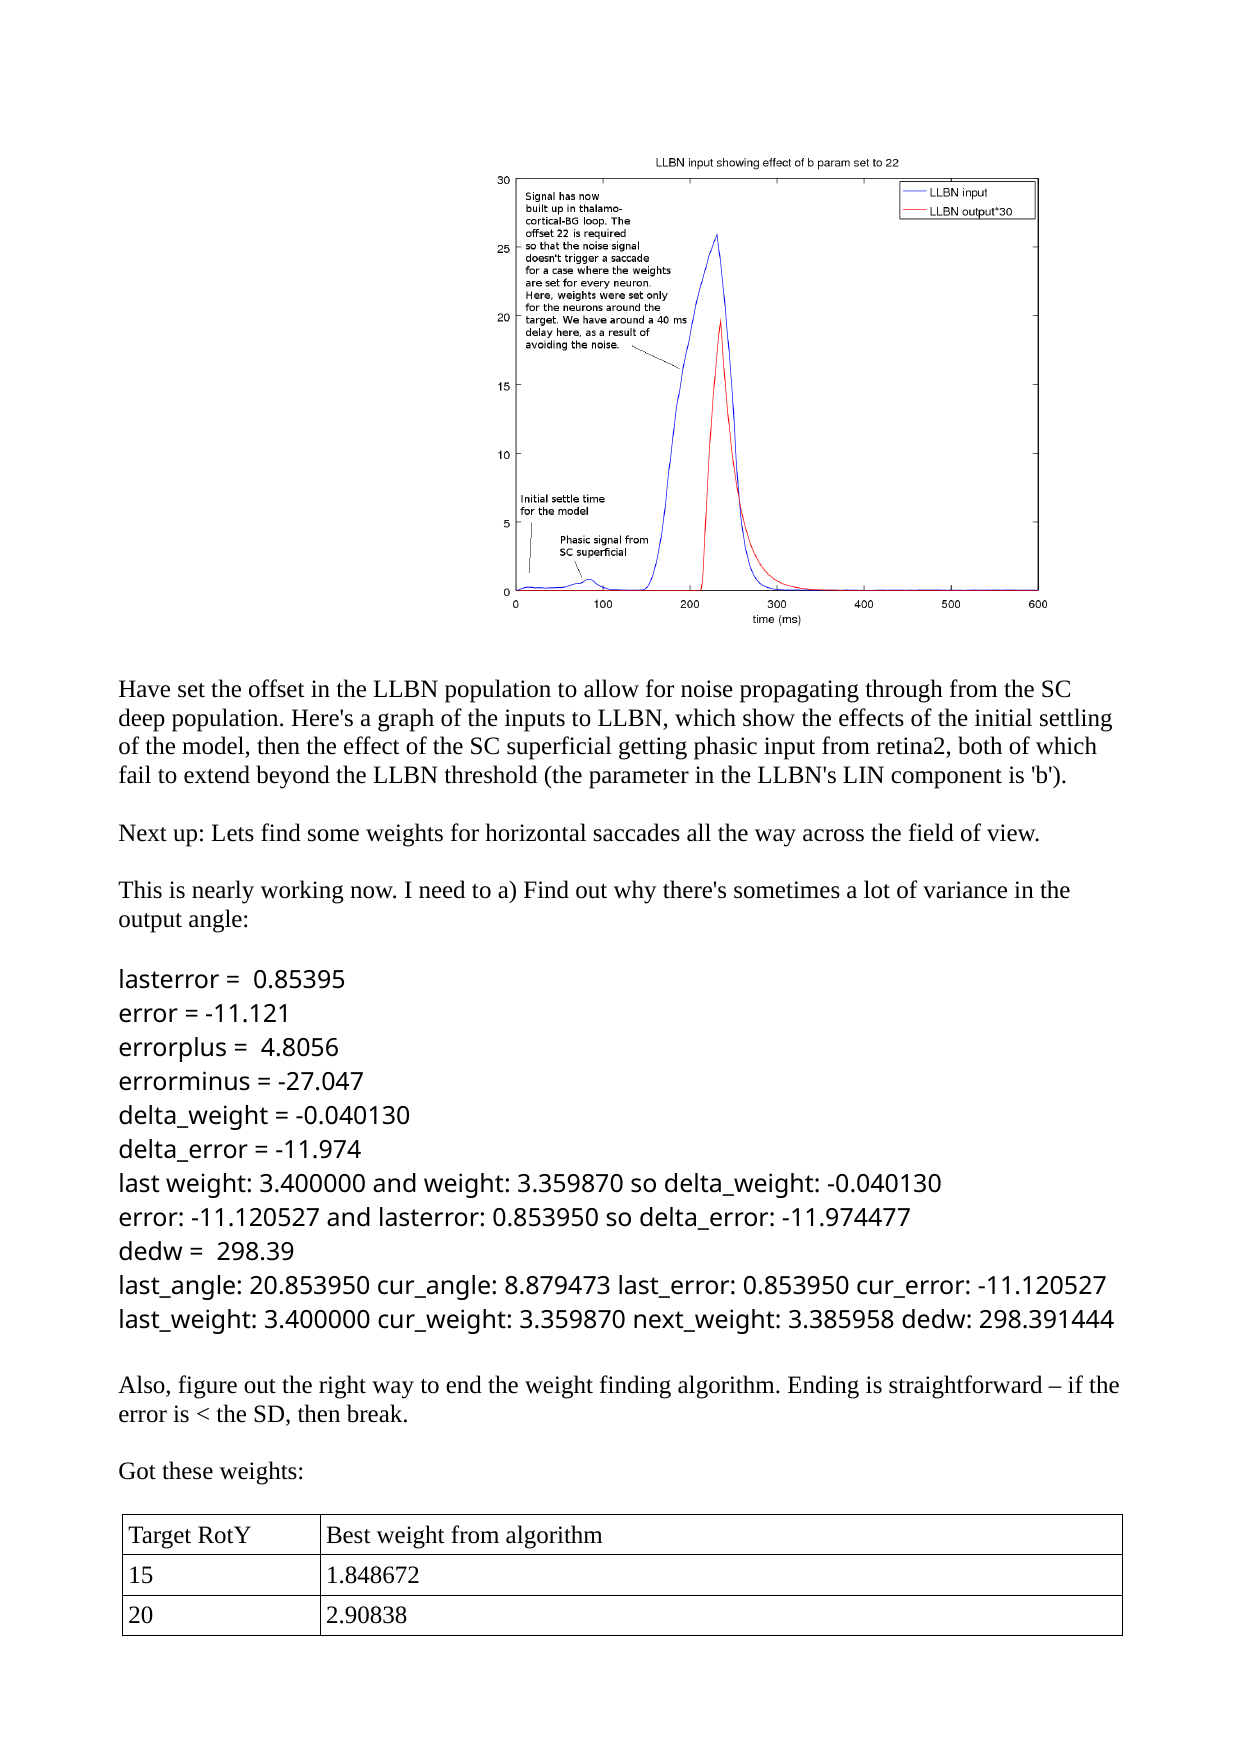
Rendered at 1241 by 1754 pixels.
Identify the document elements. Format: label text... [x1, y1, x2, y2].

table_cell 20 [123, 1596, 320, 1635]
text last weight: 3.400000 and weight: 3.359870 so delta_weight: -0.040130 [118, 1166, 1122, 1200]
picture [428, 140, 1102, 646]
table_cell 2.90838 [321, 1596, 1122, 1635]
text Got these weights: [118, 1456, 1122, 1485]
table_cell 15 [123, 1555, 320, 1594]
text errorplus = 4.8056 [118, 1029, 1122, 1064]
table_header Target RotY [123, 1515, 320, 1554]
text delta_weight = -0.040130 [118, 1098, 1122, 1132]
text delta_error = -11.974 [118, 1132, 1122, 1166]
text Also, figure out the right way to end the weight finding algorithm. Ending is straightforward – if the error is < the SD, then break. [118, 1370, 1122, 1428]
table_header Best weight from algorithm [321, 1515, 1122, 1554]
text lasterror = 0.85395 [118, 961, 1122, 996]
text Have set the offset in the LLBN population to allow for noise propagating through from the SC deep population. Here's a graph of the inputs to LLBN, which show the effects of the initial settling of the model, then the effect of the SC superficial getting phasic input from retina2, both of which fail to extend beyond the LLBN threshold (the parameter in the LLBN's LIN component is 'b'). [118, 674, 1122, 789]
table_cell 1.848672 [321, 1555, 1122, 1594]
text error = -11.121 [118, 996, 1122, 1029]
text dedw = 298.39 [118, 1234, 1122, 1268]
text last_angle: 20.853950 cur_angle: 8.879473 last_error: 0.853950 cur_error: -11.120527 last_weight: 3.400000 cur_weight: 3.359870 next_weight: 3.385958 dedw: 298.391444 [118, 1268, 1122, 1336]
text errorminus = -27.047 [118, 1064, 1122, 1098]
text error: -11.120527 and lasterror: 0.853950 so delta_error: -11.974477 [118, 1200, 1122, 1234]
text This is nearly working now. I need to a) Find out why there's sometimes a lot of variance in the output angle: [118, 875, 1122, 933]
text Next up: Lets find some weights for horizontal saccades all the way across the field of view. [118, 818, 1122, 846]
